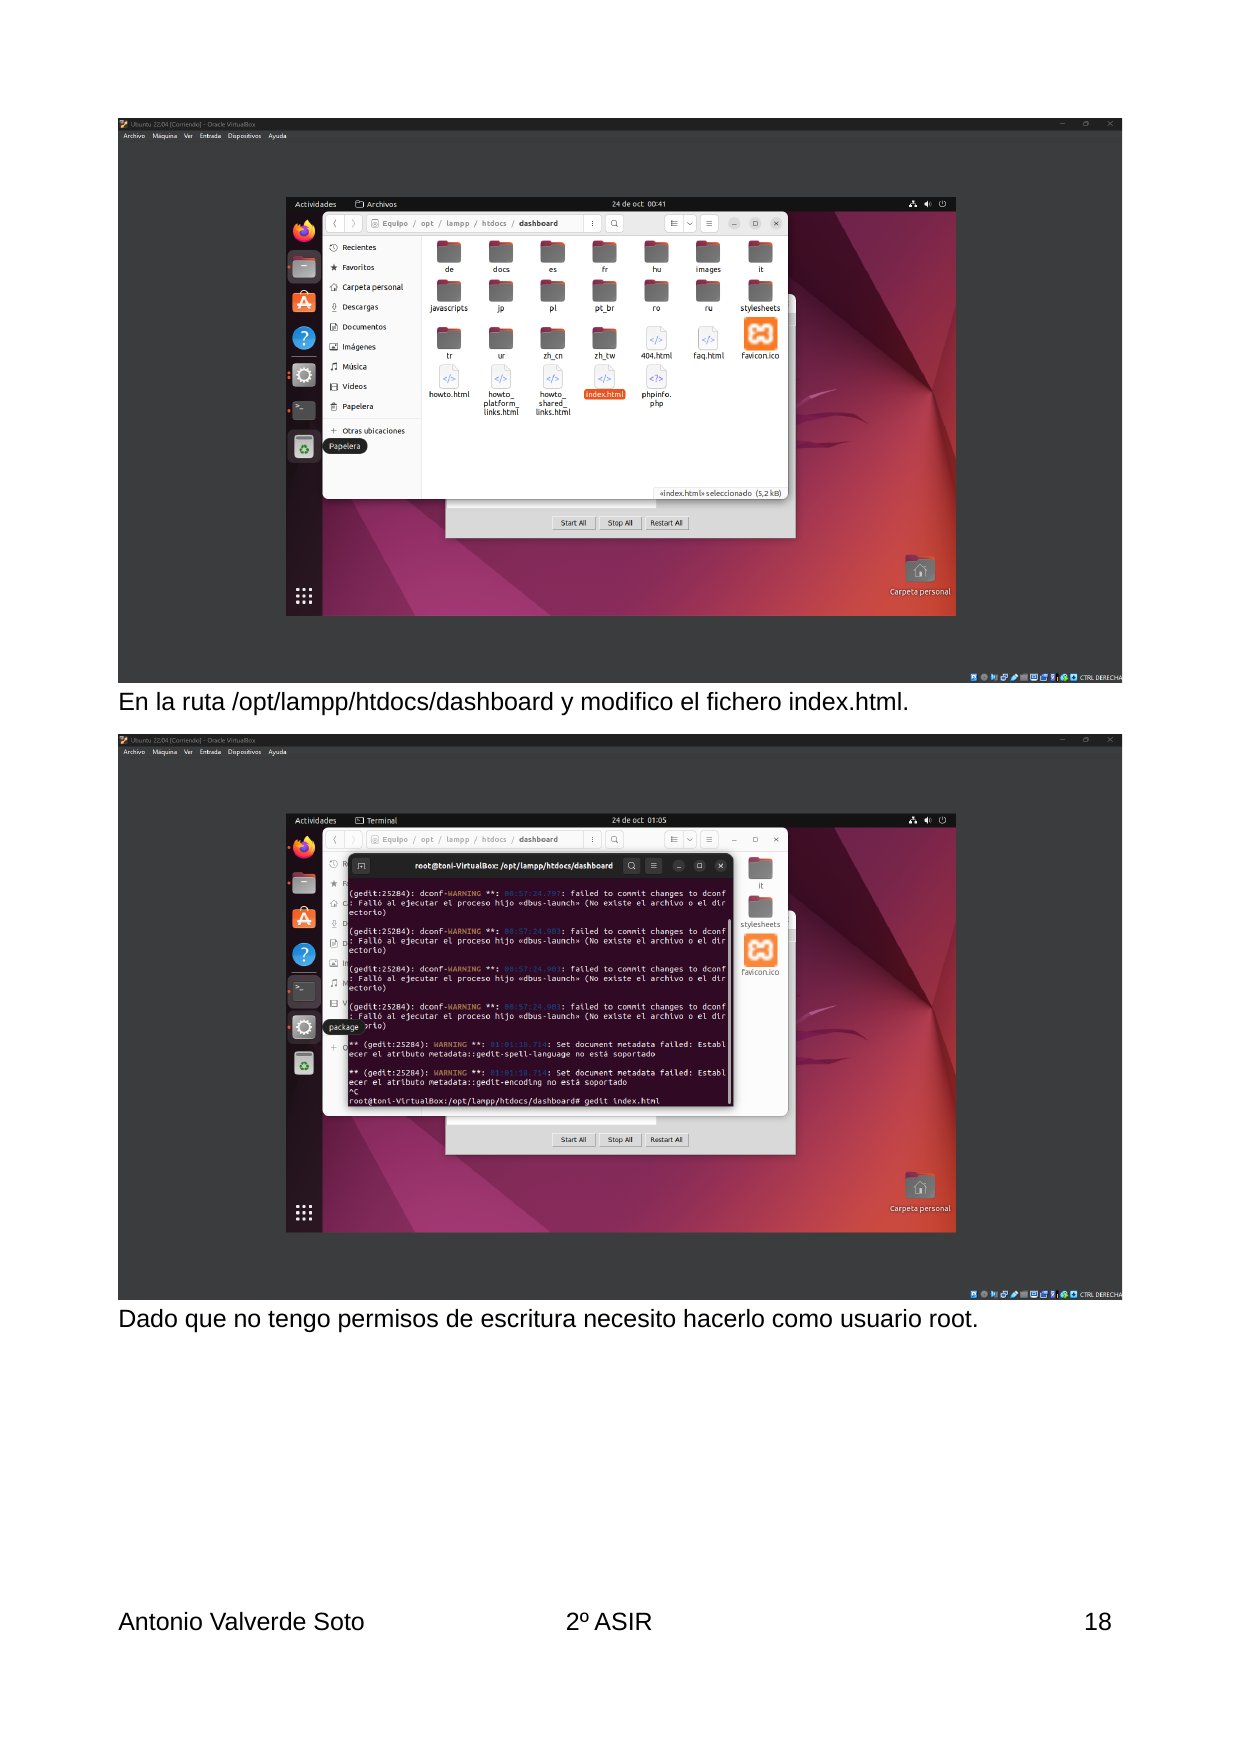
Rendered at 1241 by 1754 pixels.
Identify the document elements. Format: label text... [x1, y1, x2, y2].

picture [118, 734, 1123, 1300]
text Dado que no tengo permisos de escritura necesito hacerlo como usuario root. [118, 1300, 1122, 1332]
picture [118, 118, 1123, 683]
text En la ruta /opt/lampp/htdocs/dashboard y modifico el fichero index.html. [118, 683, 1122, 716]
